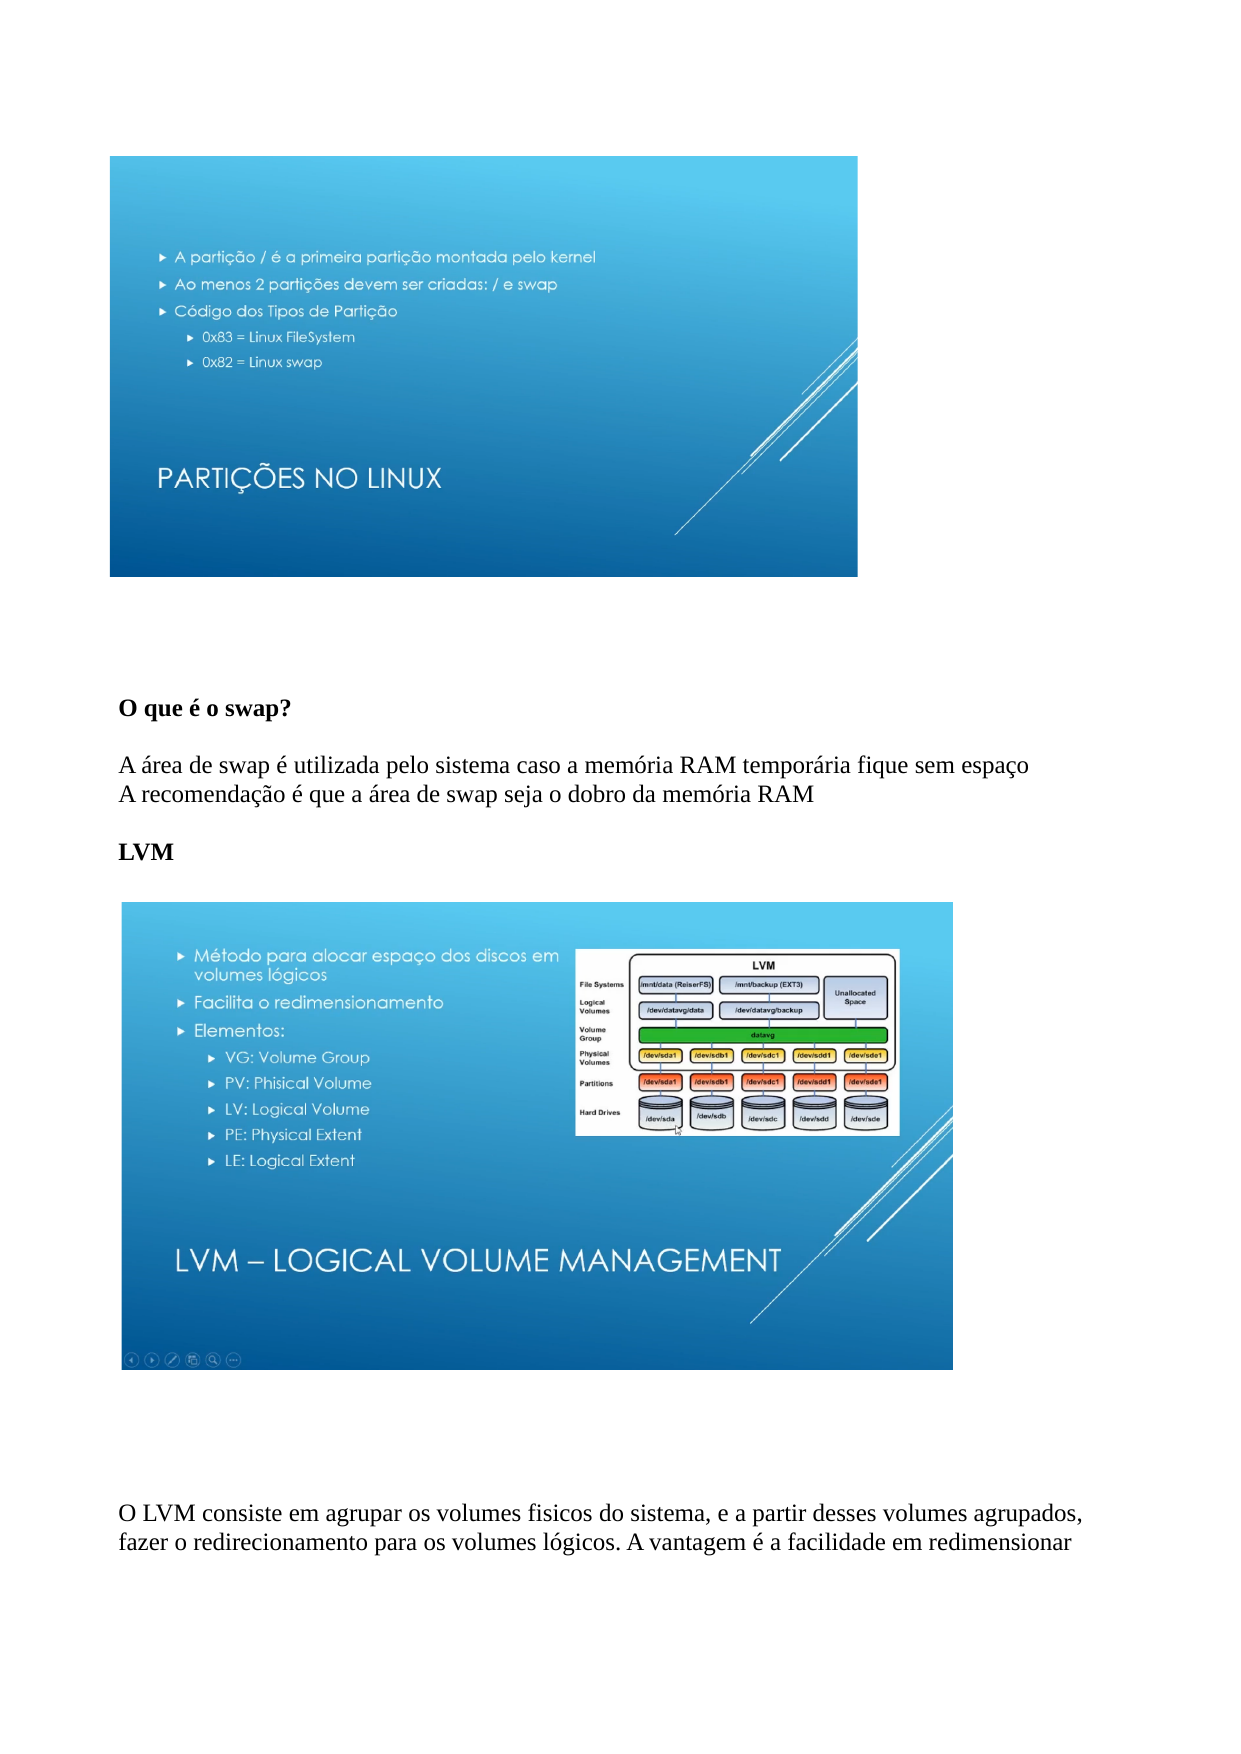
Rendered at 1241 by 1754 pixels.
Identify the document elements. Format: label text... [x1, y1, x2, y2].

text A área de swap é utilizada pelo sistema caso a memória RAM temporária fique sem espaço [118, 751, 1122, 779]
text O LVM consiste em agrupar os volumes fisicos do sistema, e a partir desses volumes agrupados, fazer o redirecionamento para os volumes lógicos. A vantagem é a facilidade em redimensionar [118, 1498, 1122, 1556]
picture [121, 902, 953, 1370]
text O que é o swap? [118, 693, 1122, 722]
picture [109, 156, 858, 577]
text A recomendação é que a área de swap seja o dobro da memória RAM [118, 779, 1122, 808]
text LVM [118, 837, 1122, 866]
